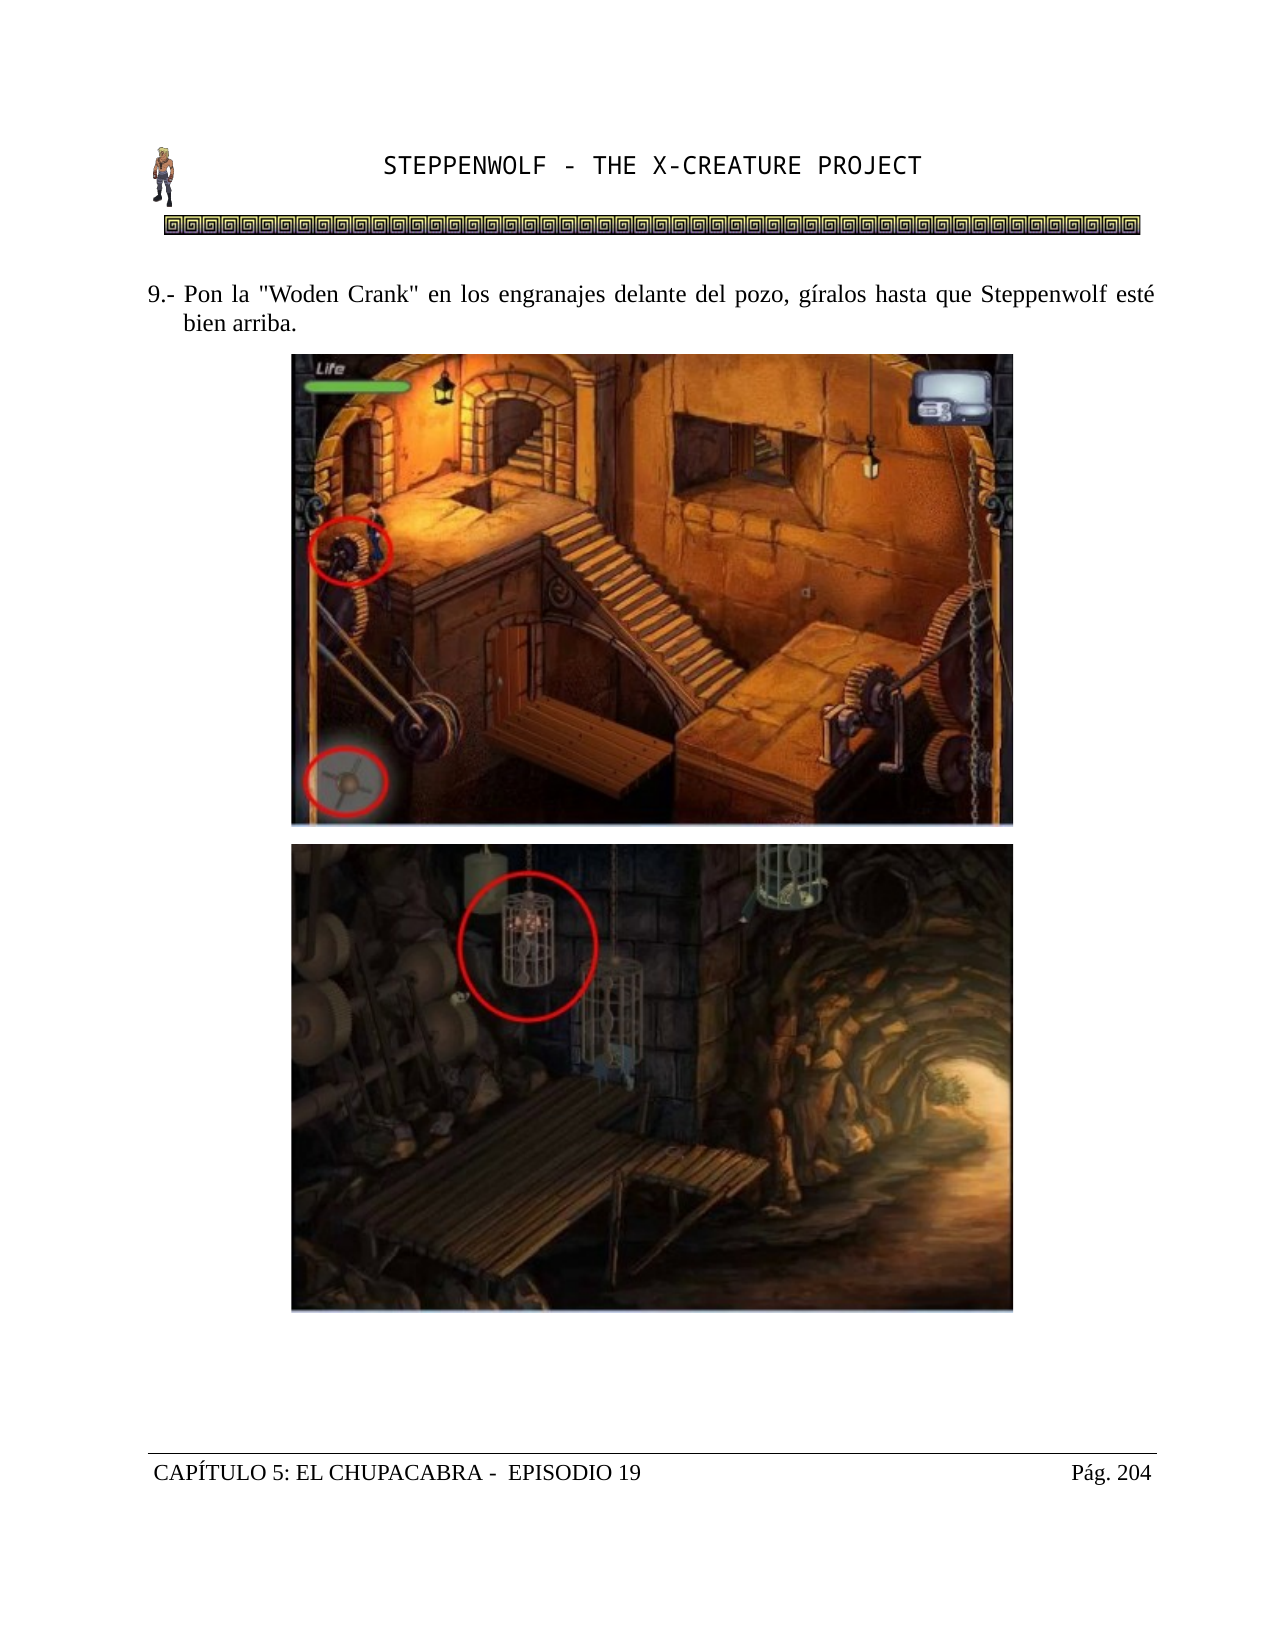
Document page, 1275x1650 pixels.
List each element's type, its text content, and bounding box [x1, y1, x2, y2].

picture [164, 215, 1141, 235]
text 9.- Pon la "Woden Crank" en los engranajes delante del pozo, gíralos hasta que Steppenwolf esté bien arriba. [148, 279, 1157, 337]
picture [291, 354, 1014, 827]
picture [291, 844, 1014, 1313]
picture [147, 147, 181, 207]
